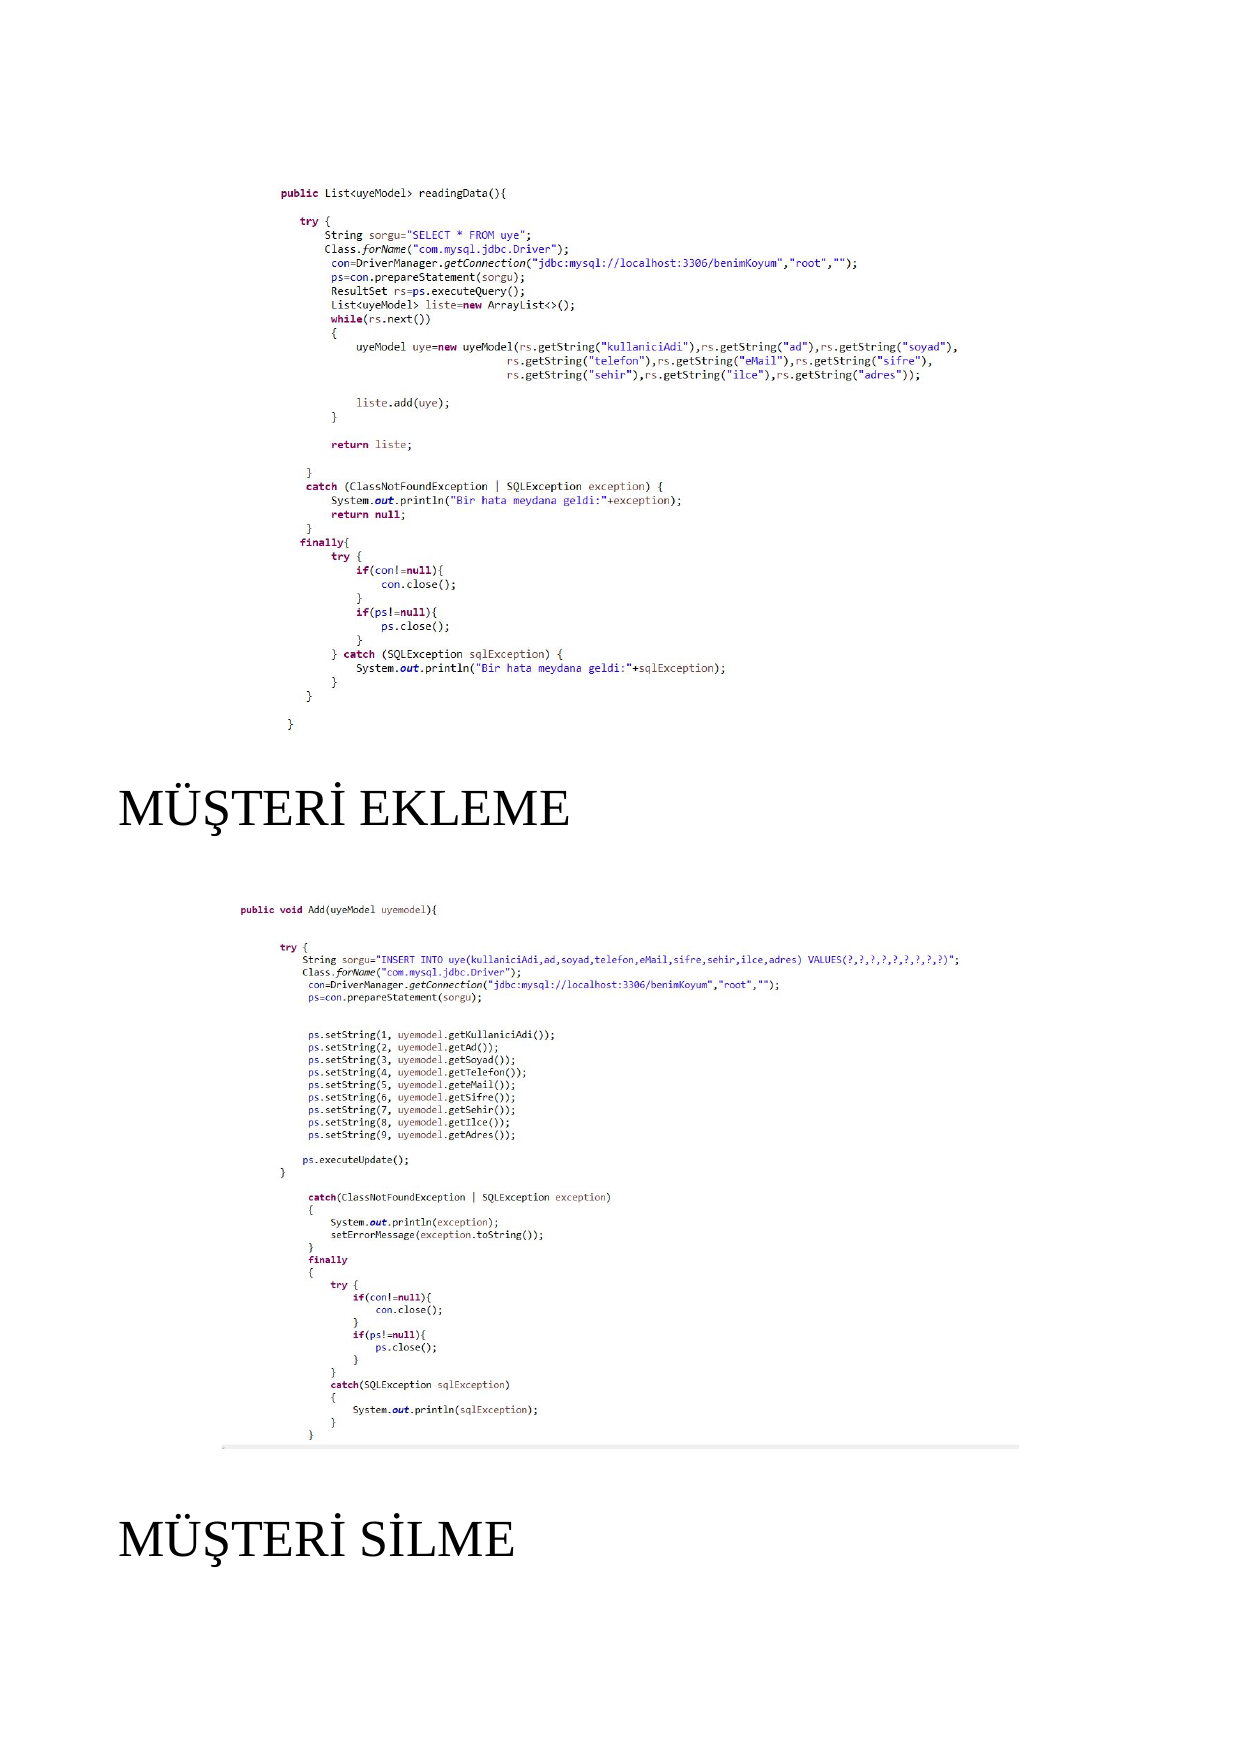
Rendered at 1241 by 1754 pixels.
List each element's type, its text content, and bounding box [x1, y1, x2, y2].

picture [221, 896, 1019, 1449]
picture [254, 178, 986, 758]
text MÜŞTERİ SİLME [118, 1508, 1122, 1568]
text MÜŞTERİ EKLEME [118, 777, 1122, 837]
